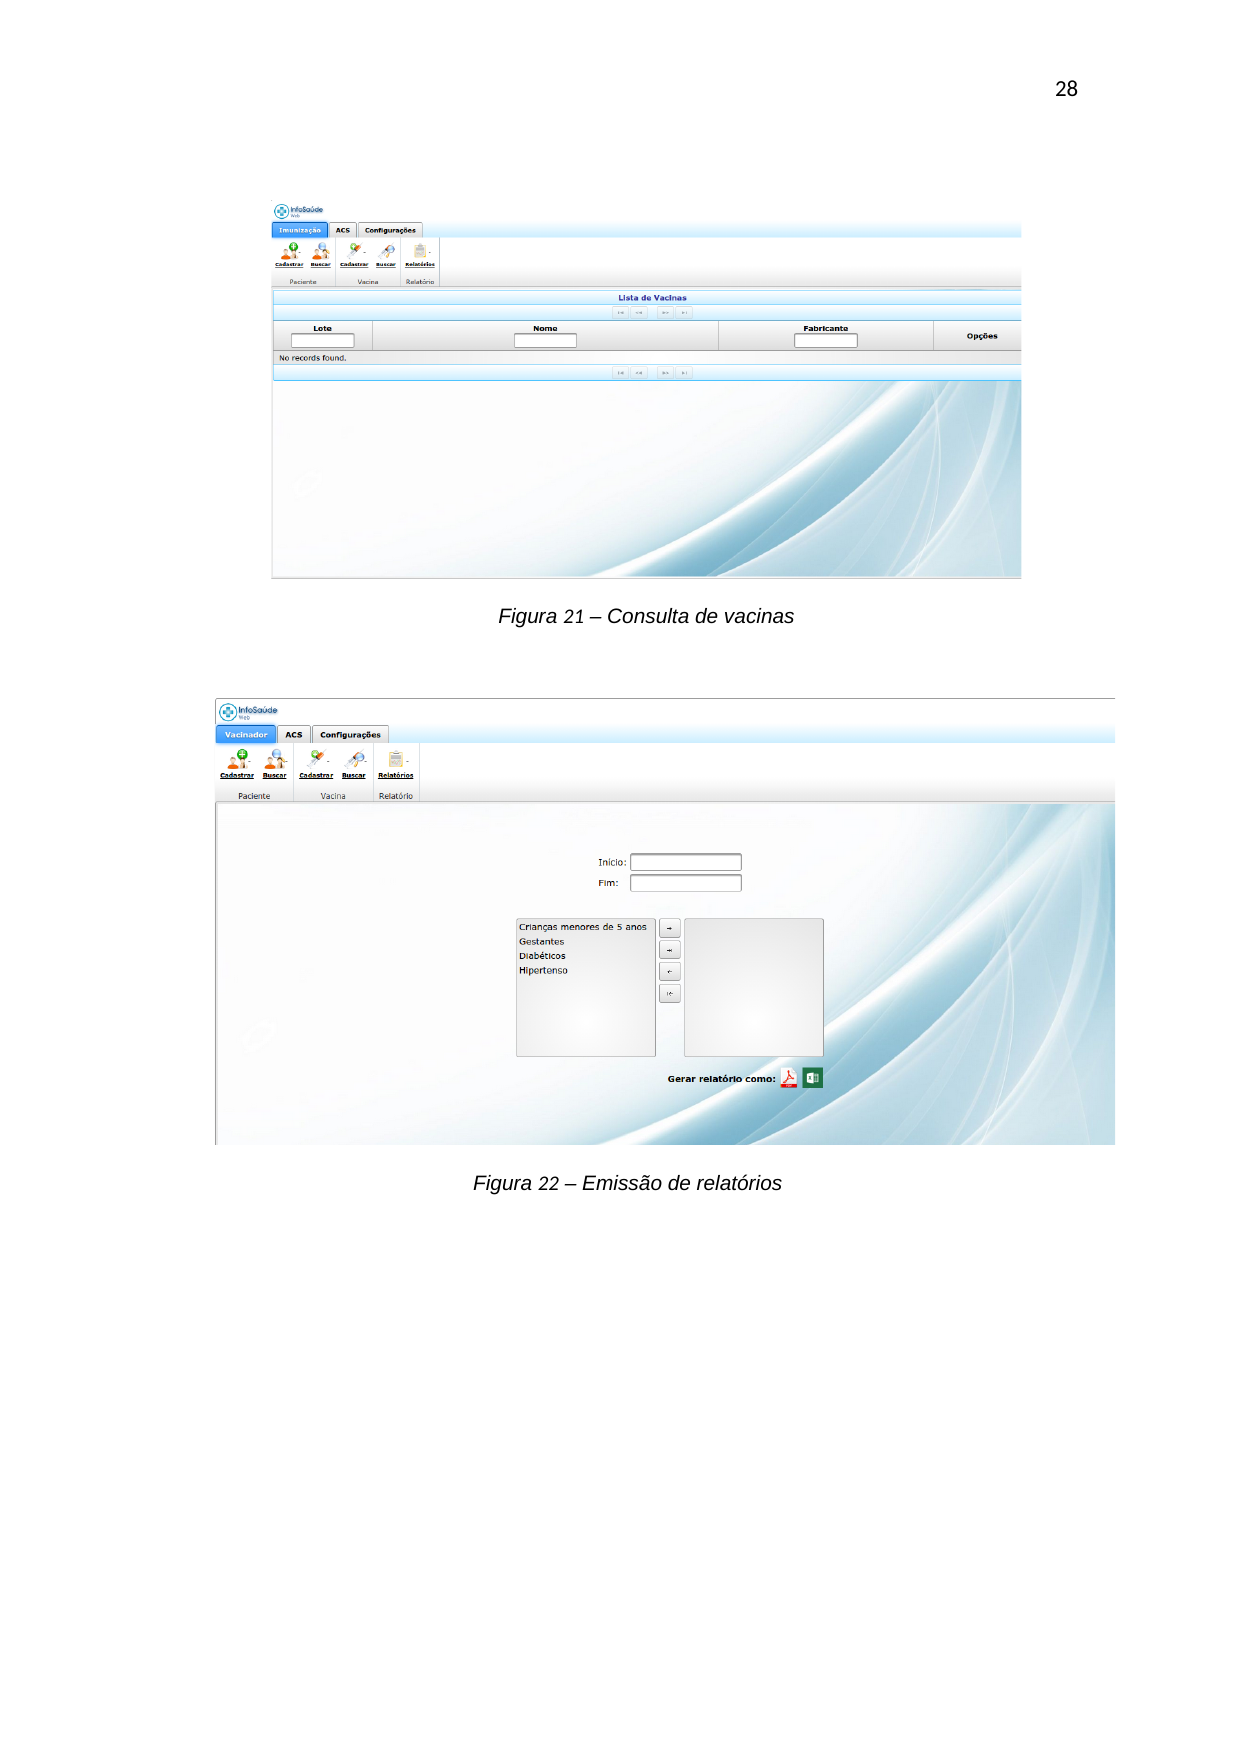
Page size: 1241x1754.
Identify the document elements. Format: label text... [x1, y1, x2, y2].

text Figura 21 – Consulta de vacinas [177, 603, 1078, 629]
picture [214, 698, 1116, 1145]
text Figura 22 – Emissão de relatórios [177, 1170, 1078, 1195]
picture [271, 200, 1022, 579]
